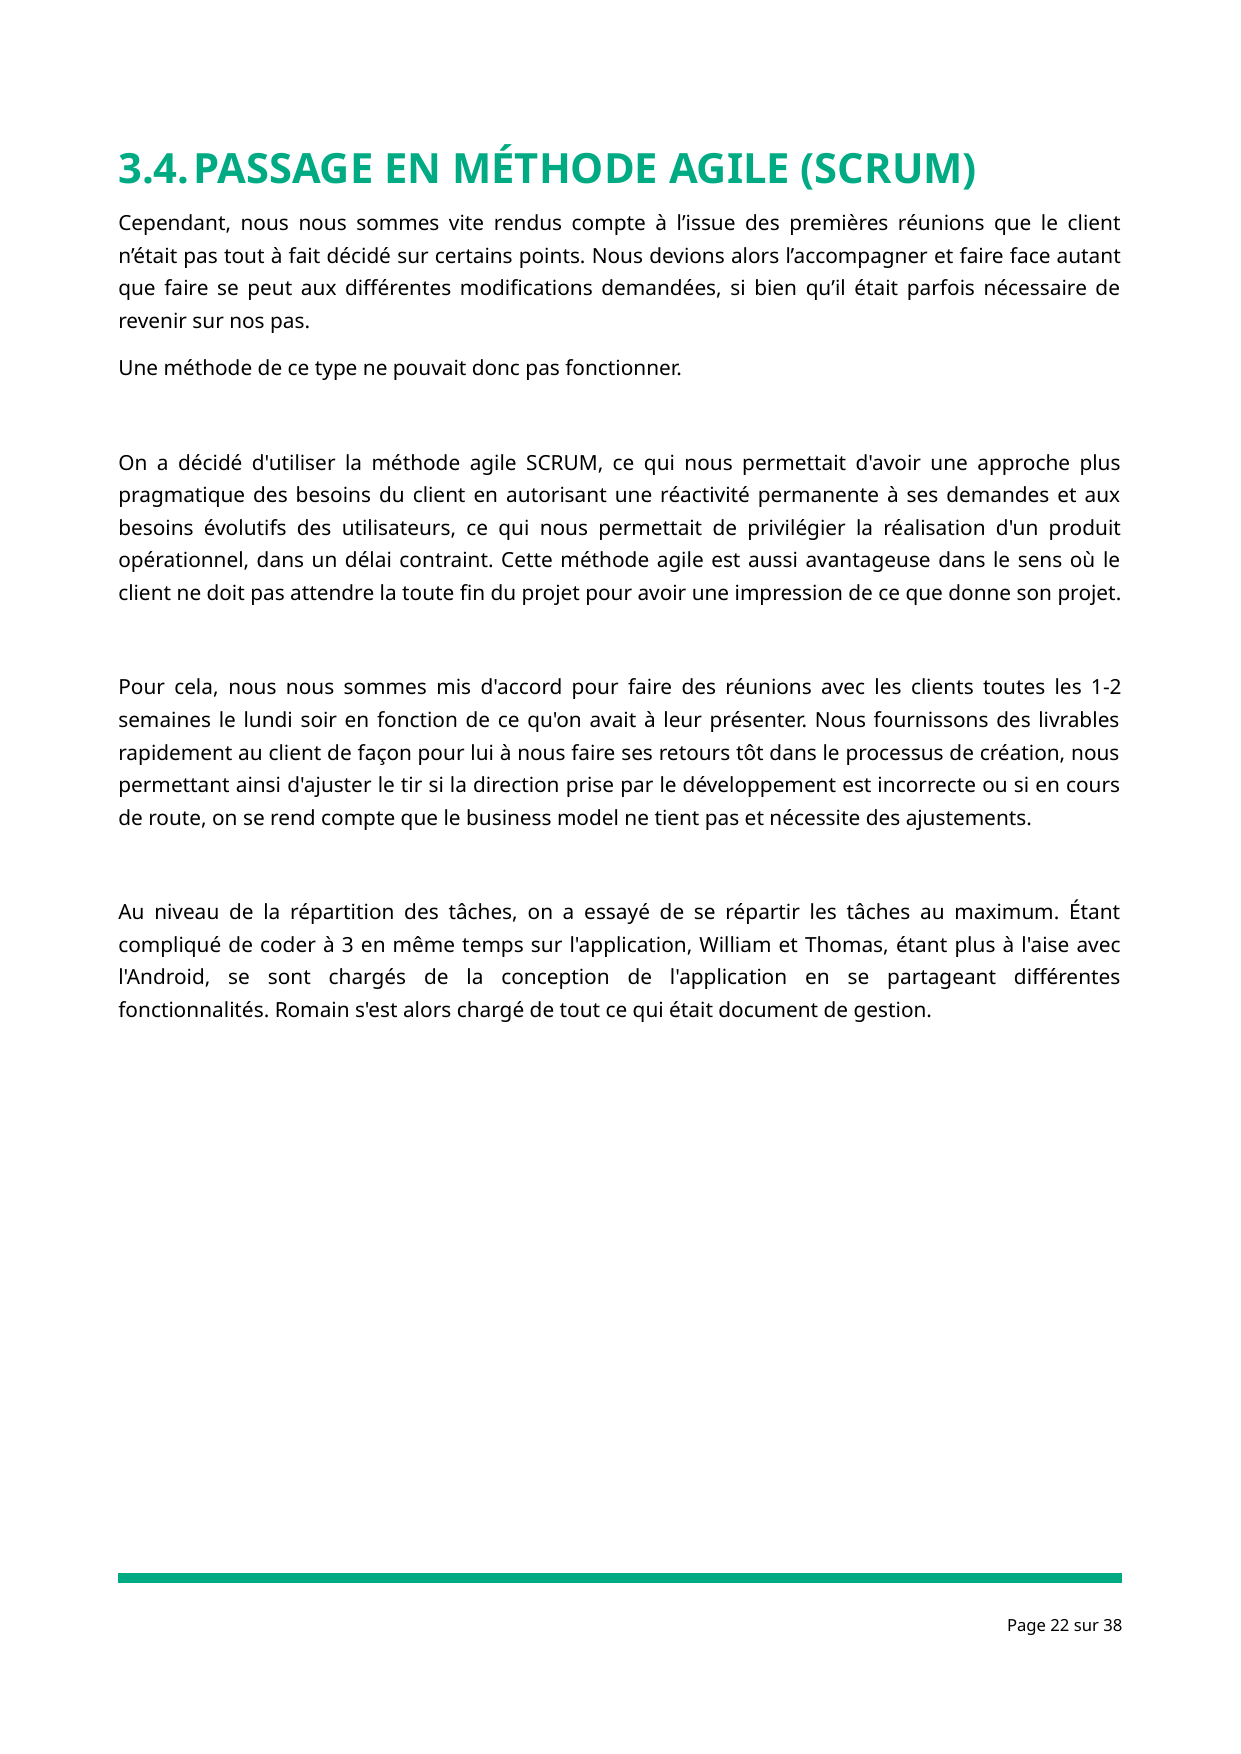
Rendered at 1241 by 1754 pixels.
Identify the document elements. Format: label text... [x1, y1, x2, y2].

text On a décidé d'utiliser la méthode agile SCRUM, ce qui nous permettait d'avoir une approche plus pragmatique des besoins du client en autorisant une réactivité permanente à ses demandes et aux besoins évolutifs des utilisateurs, ce qui nous permettait de privilégier la réalisation d'un produit opérationnel, dans un délai contraint. Cette méthode agile est aussi avantageuse dans le sens où le client ne doit pas attendre la toute fin du projet pour avoir une impression de ce que donne son projet. [118, 448, 1122, 606]
text Cependant, nous nous sommes vite rendus compte à l’issue des premières réunions que le client n’était pas tout à fait décidé sur certains points. Nous devions alors l’accompagner et faire face autant que faire se peut aux différentes modifications demandées, si bien qu’il était parfois nécessaire de revenir sur nos pas. [118, 208, 1122, 334]
text Pour cela, nous nous sommes mis d'accord pour faire des réunions avec les clients toutes les 1-2 semaines le lundi soir en fonction de ce qu'on avait à leur présenter. Nous fournissons des livrables rapidement au client de façon pour lui à nous faire ses retours tôt dans le processus de création, nous permettant ainsi d'ajuster le tir si la direction prise par le développement est incorrecte ou si en cours de route, on se rend compte que le business model ne tient pas et nécessite des ajustements. [118, 672, 1122, 831]
text Au niveau de la répartition des tâches, on a essayé de se répartir les tâches au maximum. Étant compliqué de coder à 3 en même temps sur l'application, William et Thomas, étant plus à l'aise avec l'Android, se sont chargés de la conception de l'application en se partageant différentes fonctionnalités. Romain s'est alors chargé de tout ce qui était document de gestion. [118, 897, 1122, 1023]
subtitle Passage en méthode Agile (SCRUM) [118, 139, 1122, 196]
text Une méthode de ce type ne pouvait donc pas fonctionner. [118, 353, 1122, 382]
